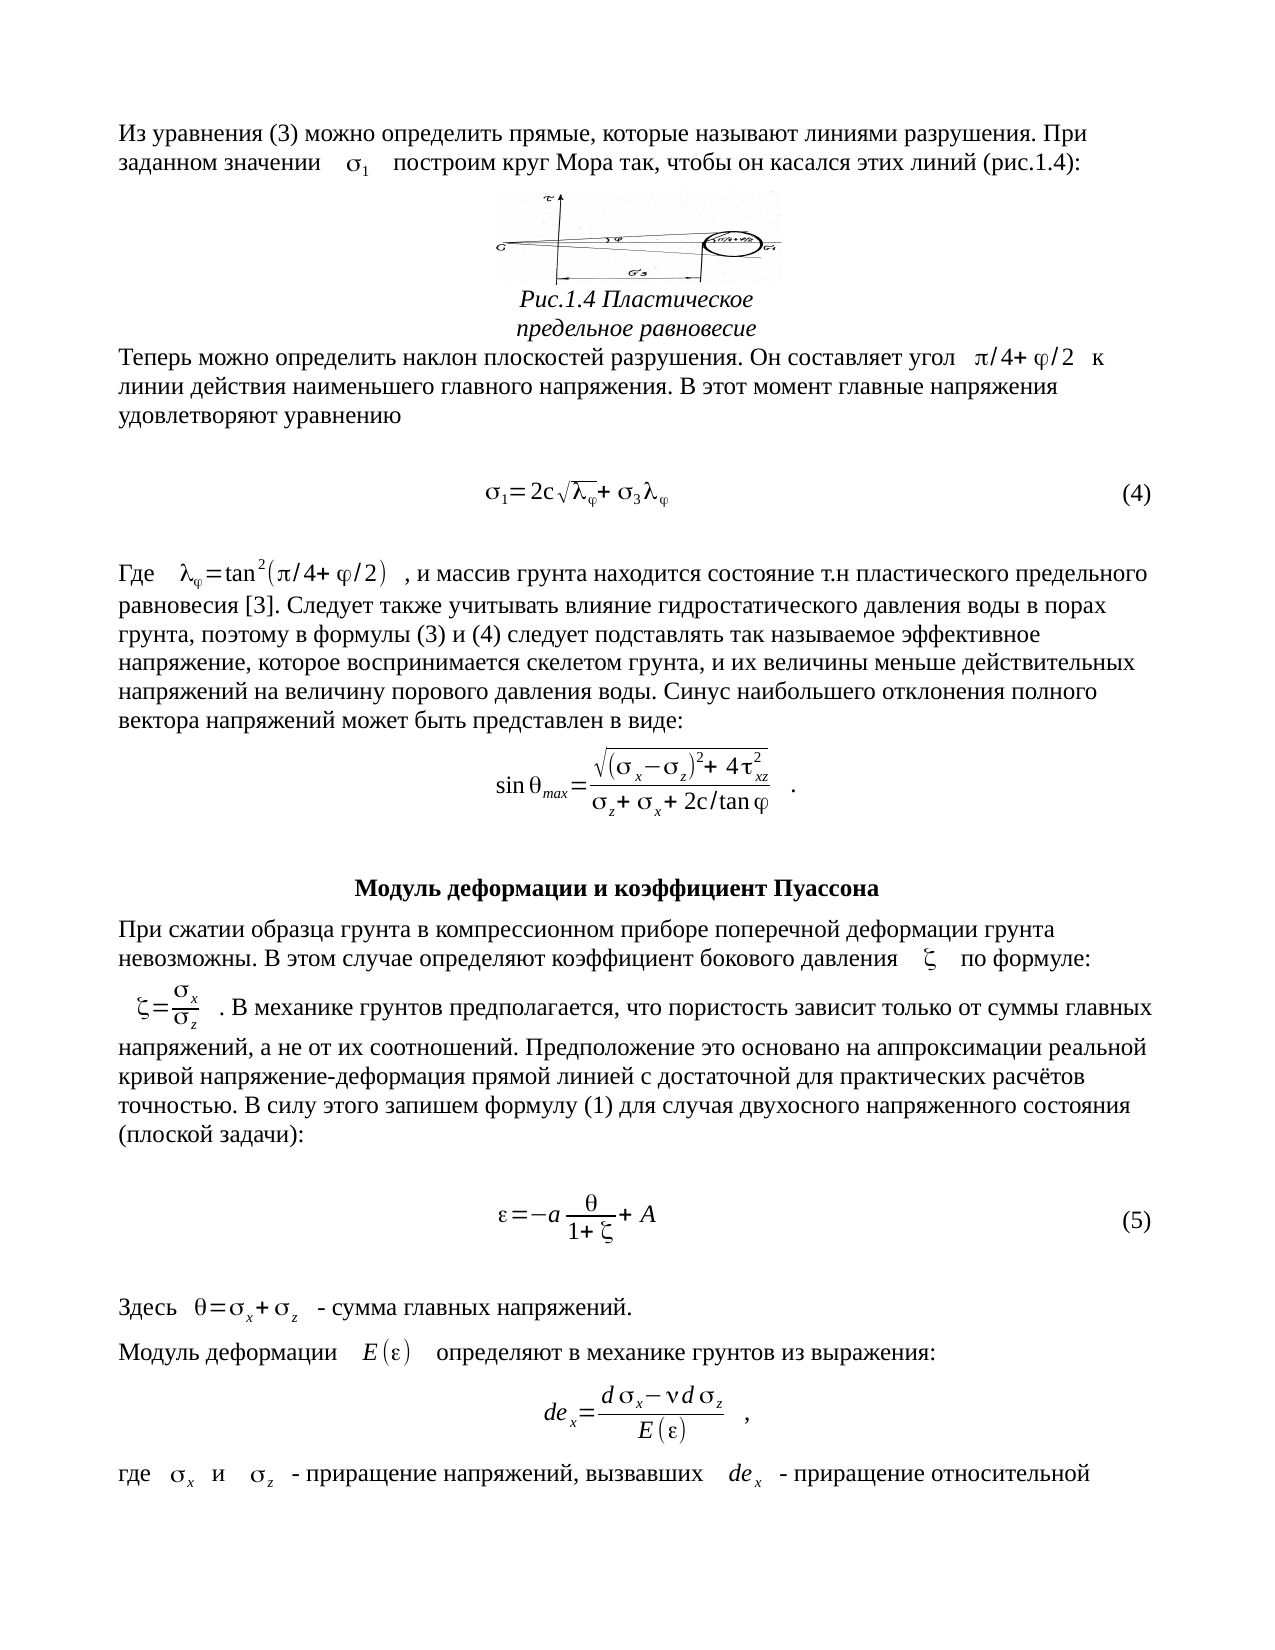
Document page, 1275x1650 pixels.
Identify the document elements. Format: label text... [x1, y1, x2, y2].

picture [493, 191, 782, 285]
text гдеи - приращение напряжений, вызвавших - приращение относительной [118, 1458, 1157, 1491]
text Из уравнения (3) можно определить прямые, которые называют линиями разрушения. При заданном значении построим круг Мора так, чтобы он касался этих линий (рис.1.4): [118, 118, 1157, 179]
table_header [118, 470, 1041, 527]
text Модуль деформации определяют в механике грунтов из выражения: [118, 1337, 1157, 1368]
table_header [118, 1189, 1041, 1264]
text Где , и массив грунта находится состояние т.н пластического предельного равновесия [3]. Следует также учитывать влияние гидростатического давления воды в порах грунта, поэтому в формулы (3) и (4) следует подставлять так называемое эффективное напряжение, которое воспринимается скелетом грунта, и их величины меньше действительных напряжений на величину порового давления воды. Синус наибольшего отклонения полного вектора напряжений может быть представлен в виде: [118, 555, 1157, 734]
text . [118, 746, 1157, 819]
text При сжатии образца грунта в компрессионном приборе поперечной деформации грунта невозможны. В этом случае определяют коэффициент бокового давления по формуле: [118, 914, 1157, 971]
text Модуль деформации и коэффициент Пуассона [354, 873, 1157, 901]
text , [118, 1380, 1157, 1446]
text Здесь- сумма главных напряжений. [118, 1292, 1157, 1325]
table_header (5) [1041, 1189, 1157, 1264]
text . В механике грунтов предполагается, что пористость зависит только от суммы главных напряжений, а не от их соотношений. Предположение это основано на аппроксимации реальной кривой напряжение-деформация прямой линией с достаточной для практических расчётов точностью. В силу этого запишем формулу (1) для случая двухосного напряженного состояния (плоской задачи): [118, 984, 1157, 1147]
table_header (4) [1041, 470, 1157, 527]
text Теперь можно определить наклон плоскостей разрушения. Он составляет уголк линии действия наименьшего главного напряжения. В этот момент главные напряжения удовлетворяют уравнению [118, 192, 1157, 429]
text Рис.1.4 Пластическое предельное равновесие [493, 285, 782, 342]
